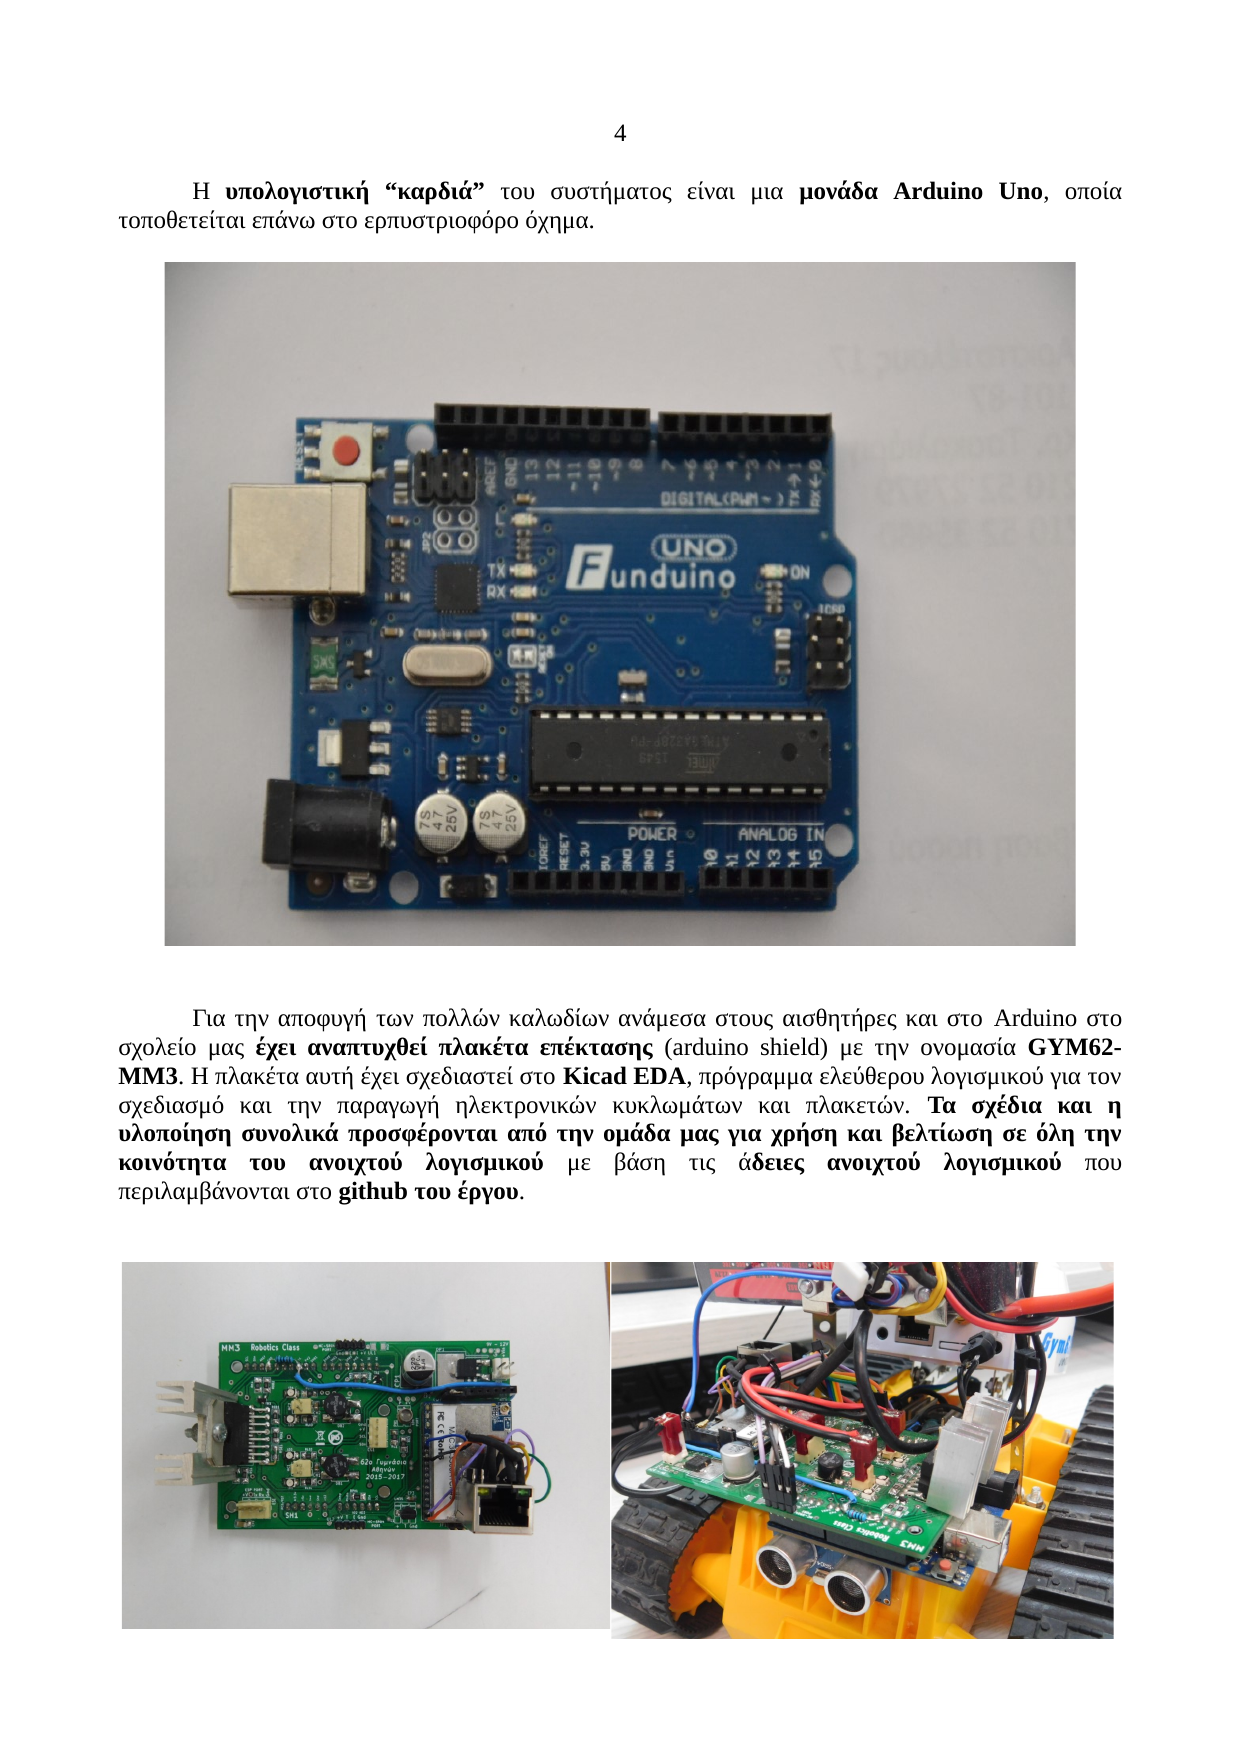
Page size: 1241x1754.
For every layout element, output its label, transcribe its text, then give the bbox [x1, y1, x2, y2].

text Για την αποφυγή των πολλών καλωδίων ανάμεσα στους αισθητήρες και στο Arduino στο σχολείο μας έχει αναπτυχθεί πλακέτα επέκτασης (arduino shield) με την ονομασία GYM62-MM3. Η πλακέτα αυτή έχει σχεδιαστεί στο Kicad EDA, πρόγραμμα ελεύθερου λογισμικού για τον σχεδιασμό και την παραγωγή ηλεκτρονικών κυκλωμάτων και πλακετών. Τα σχέδια και η υλοποίηση συνολικά προσφέρονται από την ομάδα μας για χρήση και βελτίωση σε όλη την κοινότητα του ανοιχτού λογισμικού με βάση τις άδειες ανοιχτού λογισμικού που περιλαμβάνονται στο github του έργου. [118, 1003, 1122, 1205]
picture [121, 1262, 1114, 1639]
picture [164, 262, 1076, 946]
text Η υπολογιστική “καρδιά” του συστήματος είναι μια μονάδα Arduino Uno, οποία τοποθετείται επάνω στο ερπυστριοφόρο όχημα. [118, 176, 1122, 234]
